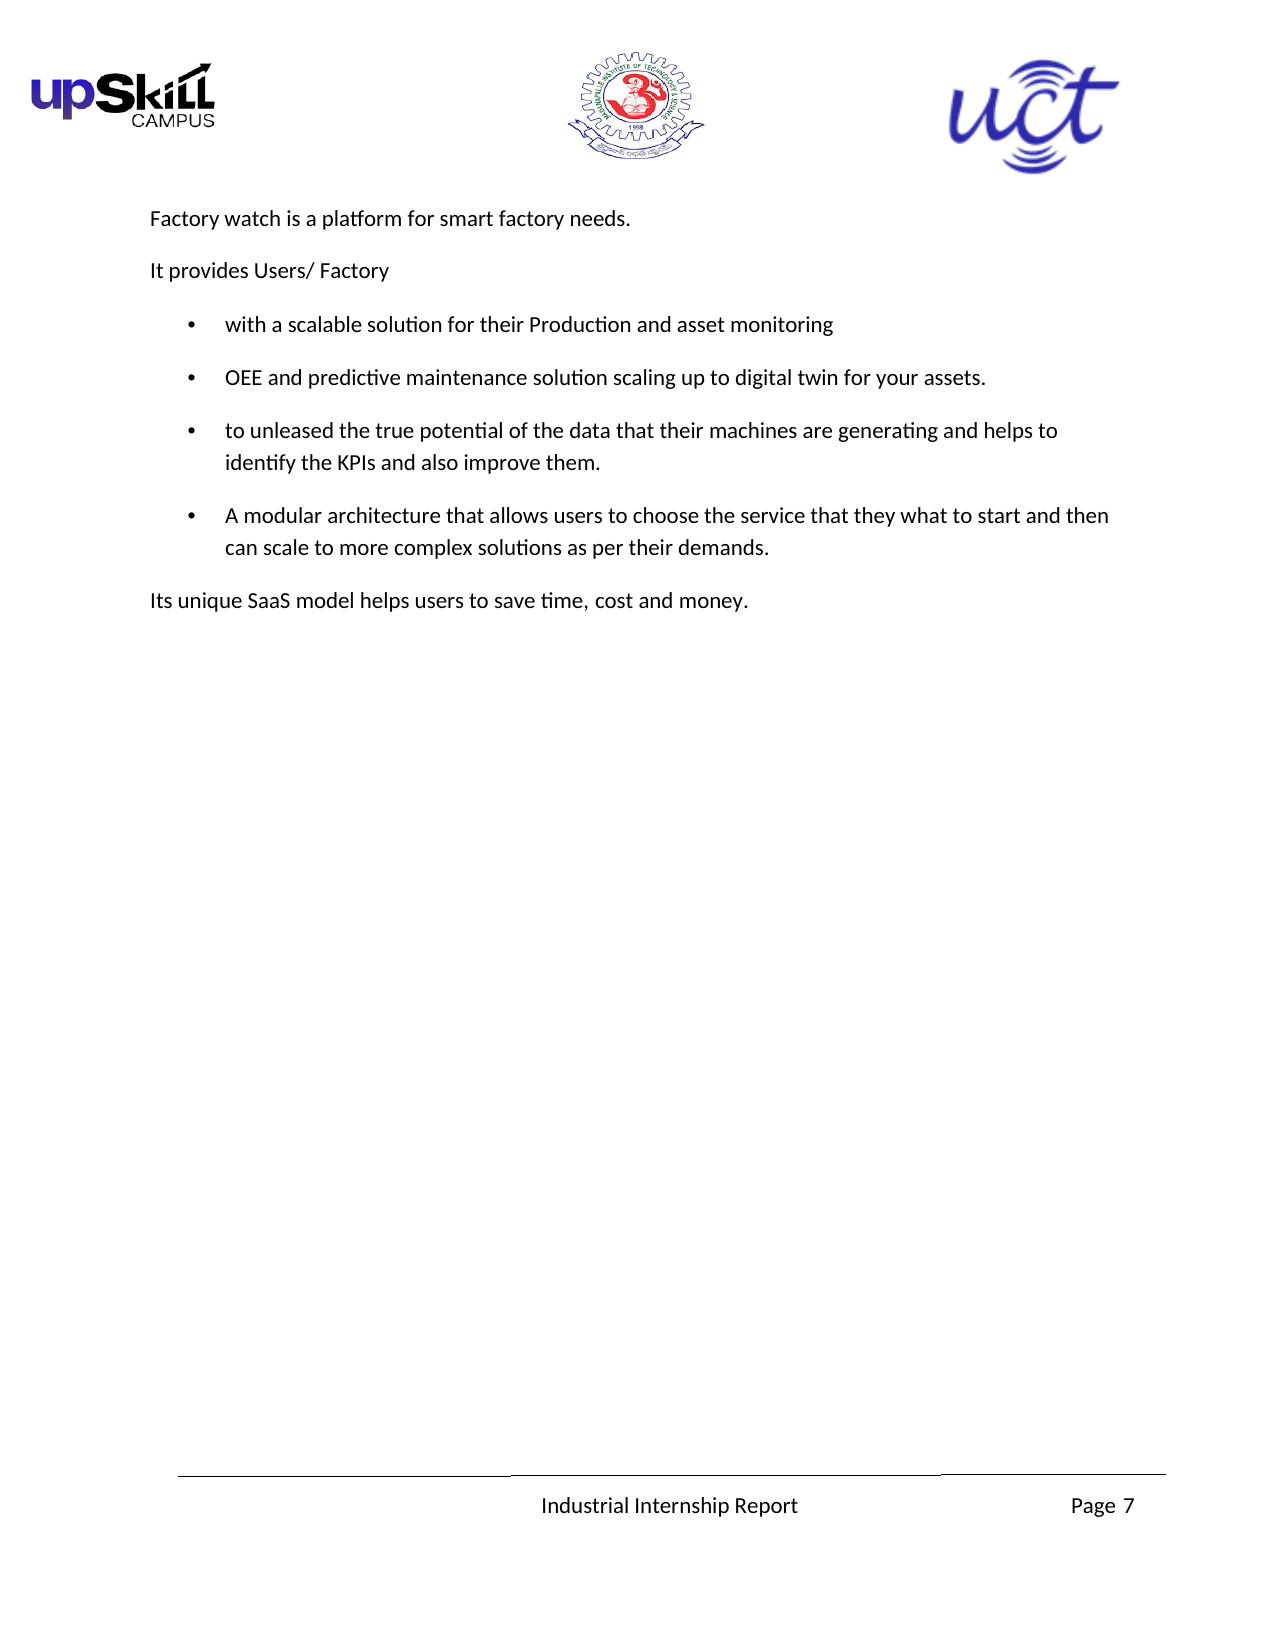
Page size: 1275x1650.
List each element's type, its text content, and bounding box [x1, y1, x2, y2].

list A modular architecture that allows users to choose the service that they what to start and then can scale to more complex solutions as per their demands. [187, 501, 1134, 561]
list OEE and predictive maintenance solution scaling up to digital twin for your assets. [187, 363, 1134, 391]
text Factory watch is a platform for smart factory needs. [150, 204, 1134, 232]
list to unleased the true potential of the data that their machines are generating and helps to identify the KPIs and also improve them. [187, 416, 1134, 476]
text Its unique SaaS model helps users to save time, cost and money. [150, 586, 1134, 614]
list with a scalable solution for their Production and asset monitoring [187, 310, 1134, 338]
text It provides Users/ Factory [150, 257, 1134, 285]
